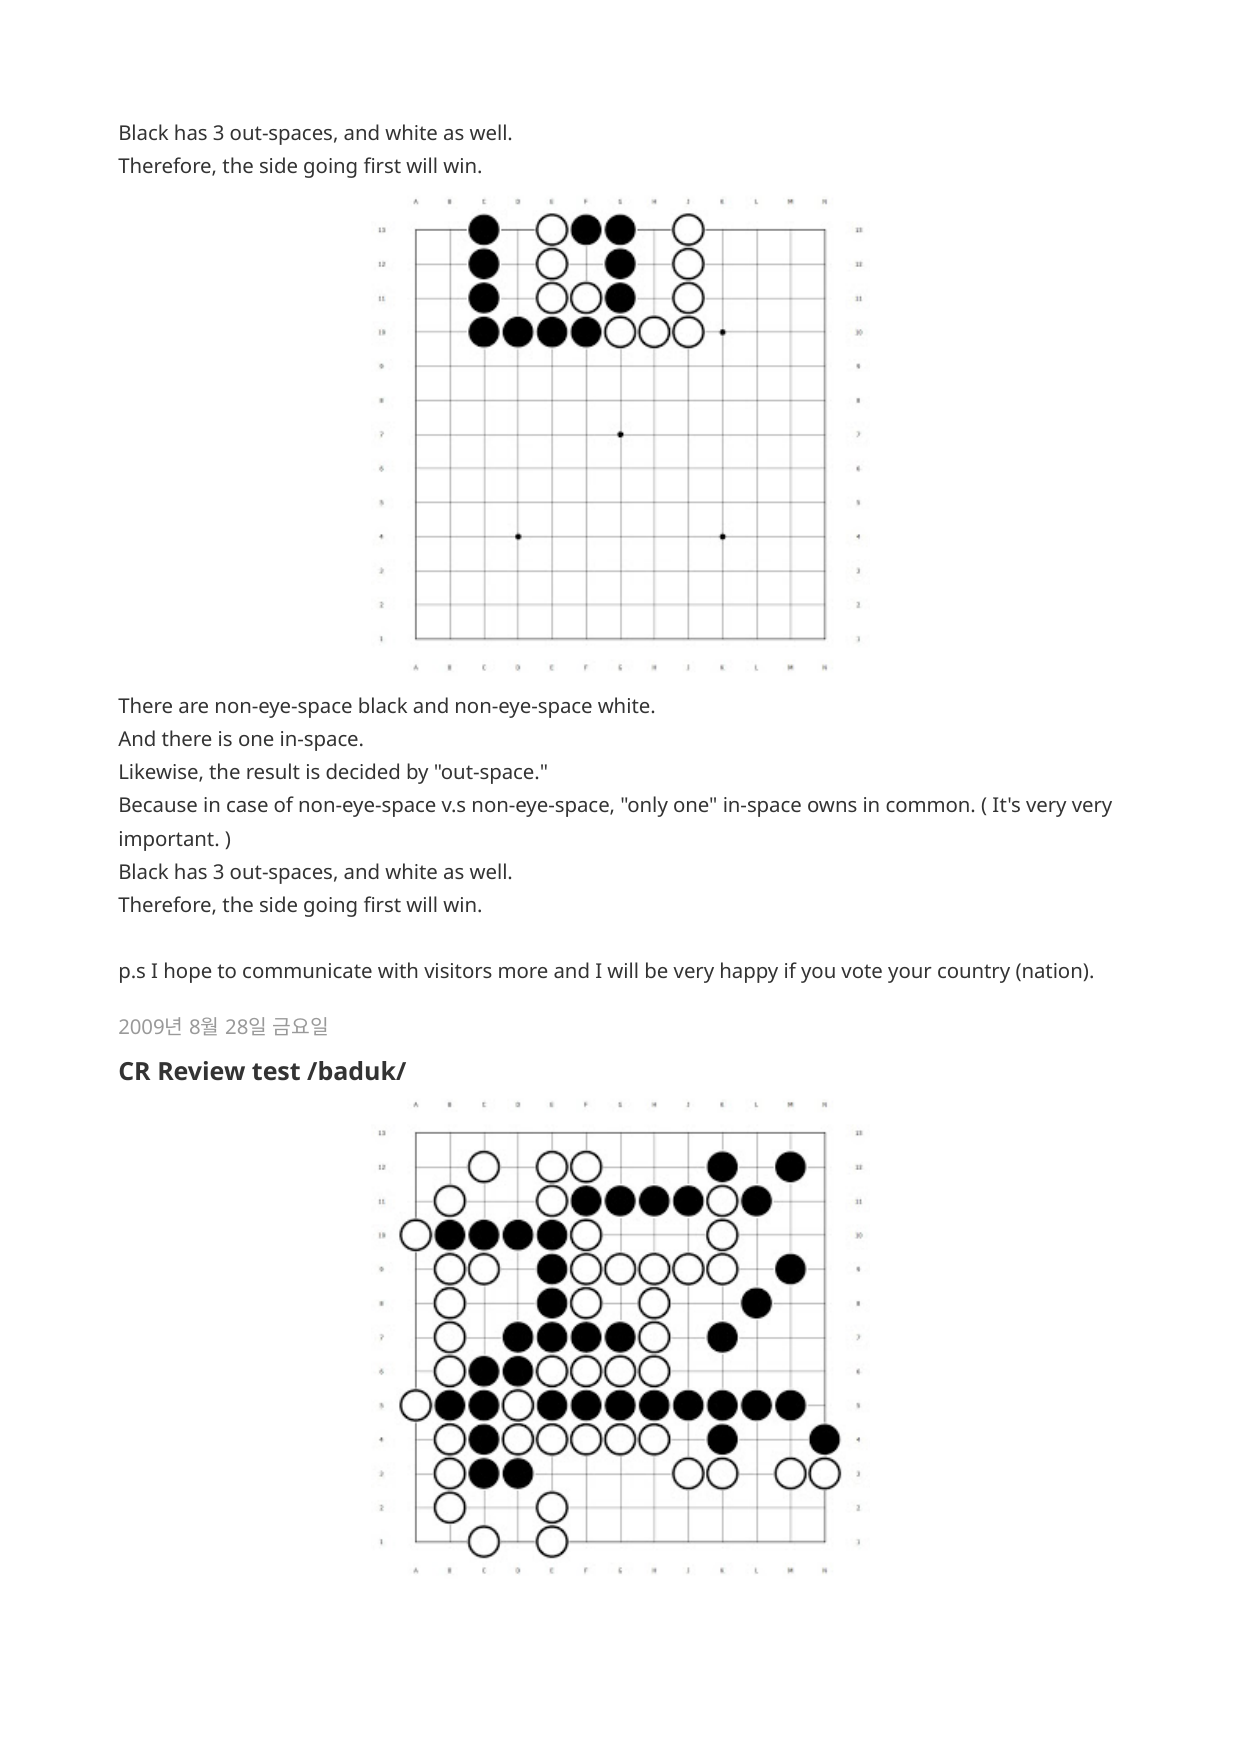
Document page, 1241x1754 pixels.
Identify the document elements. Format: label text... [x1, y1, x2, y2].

text Black has 3 out-spaces, and white as well. Therefore, the side going first will win. [118, 118, 1122, 179]
picture [371, 1088, 870, 1587]
picture [371, 186, 870, 684]
subtitle 2009년 8월 28일 금요일 [118, 1011, 1122, 1041]
text There are non-eye-space black and non-eye-space white. And there is one in-space. Likewise, the result is decided by "out-space." Because in case of non-eye-space v.s non-eye-space, "only one" in-space owns in common. ( It's very very important. ) Black has 3 out-spaces, and white as well. Therefore, the side going first will win. p.s I hope to communicate with visitors more and I will be very happy if you vote your country (nation). [118, 691, 1122, 985]
subtitle CR Review test /baduk/ [118, 1053, 1122, 1087]
